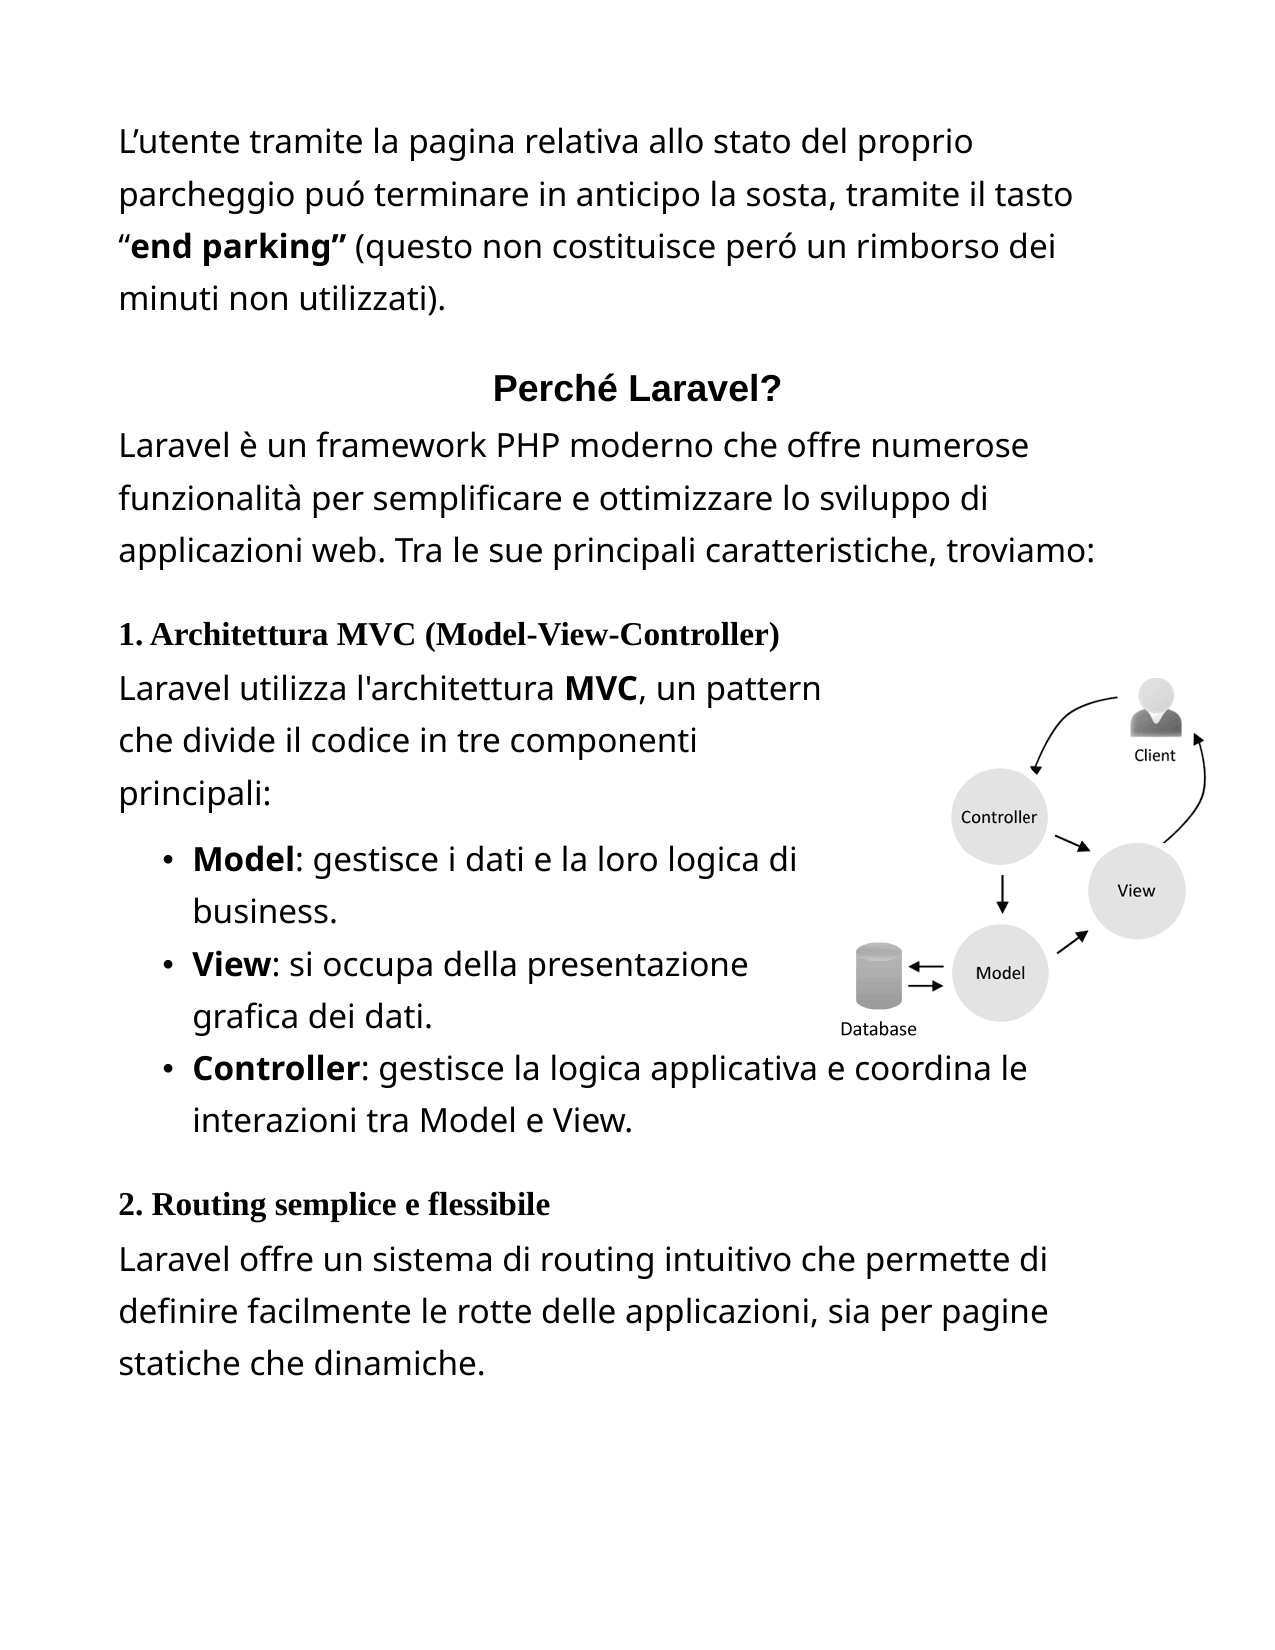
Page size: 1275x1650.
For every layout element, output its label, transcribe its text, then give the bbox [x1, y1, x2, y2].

subtitle Perché Laravel? [118, 366, 1157, 409]
picture [829, 671, 1222, 1039]
text Laravel offre un sistema di routing intuitivo che permette di definire facilmente le rotte delle applicazioni, sia per pagine statiche che dinamiche. [118, 1235, 1157, 1385]
text Laravel è un framework PHP moderno che offre numerose funzionalità per semplificare e ottimizzare lo sviluppo di applicazioni web. Tra le sue principali caratteristiche, troviamo: [118, 422, 1157, 572]
list Model: gestisce i dati e la loro logica di business. [162, 836, 829, 934]
list Controller: gestisce la logica applicativa e coordina le interazioni tra Model e View. [162, 1045, 1157, 1142]
text Laravel utilizza l'architettura MVC, un pattern che divide il codice in tre componenti principali: [118, 665, 1157, 815]
text L’utente tramite la pagina relativa allo stato del proprio parcheggio puó terminare in anticipo la sosta, tramite il tasto “end parking” (questo non costituisce peró un rimborso dei minuti non utilizzati). [118, 118, 1157, 320]
subtitle 2. Routing semplice e flessibile [118, 1184, 1157, 1223]
subtitle 1. Architettura MVC (Model-View-Controller) [118, 614, 1157, 652]
list View: si occupa della presentazione grafica dei dati. [162, 940, 829, 1038]
